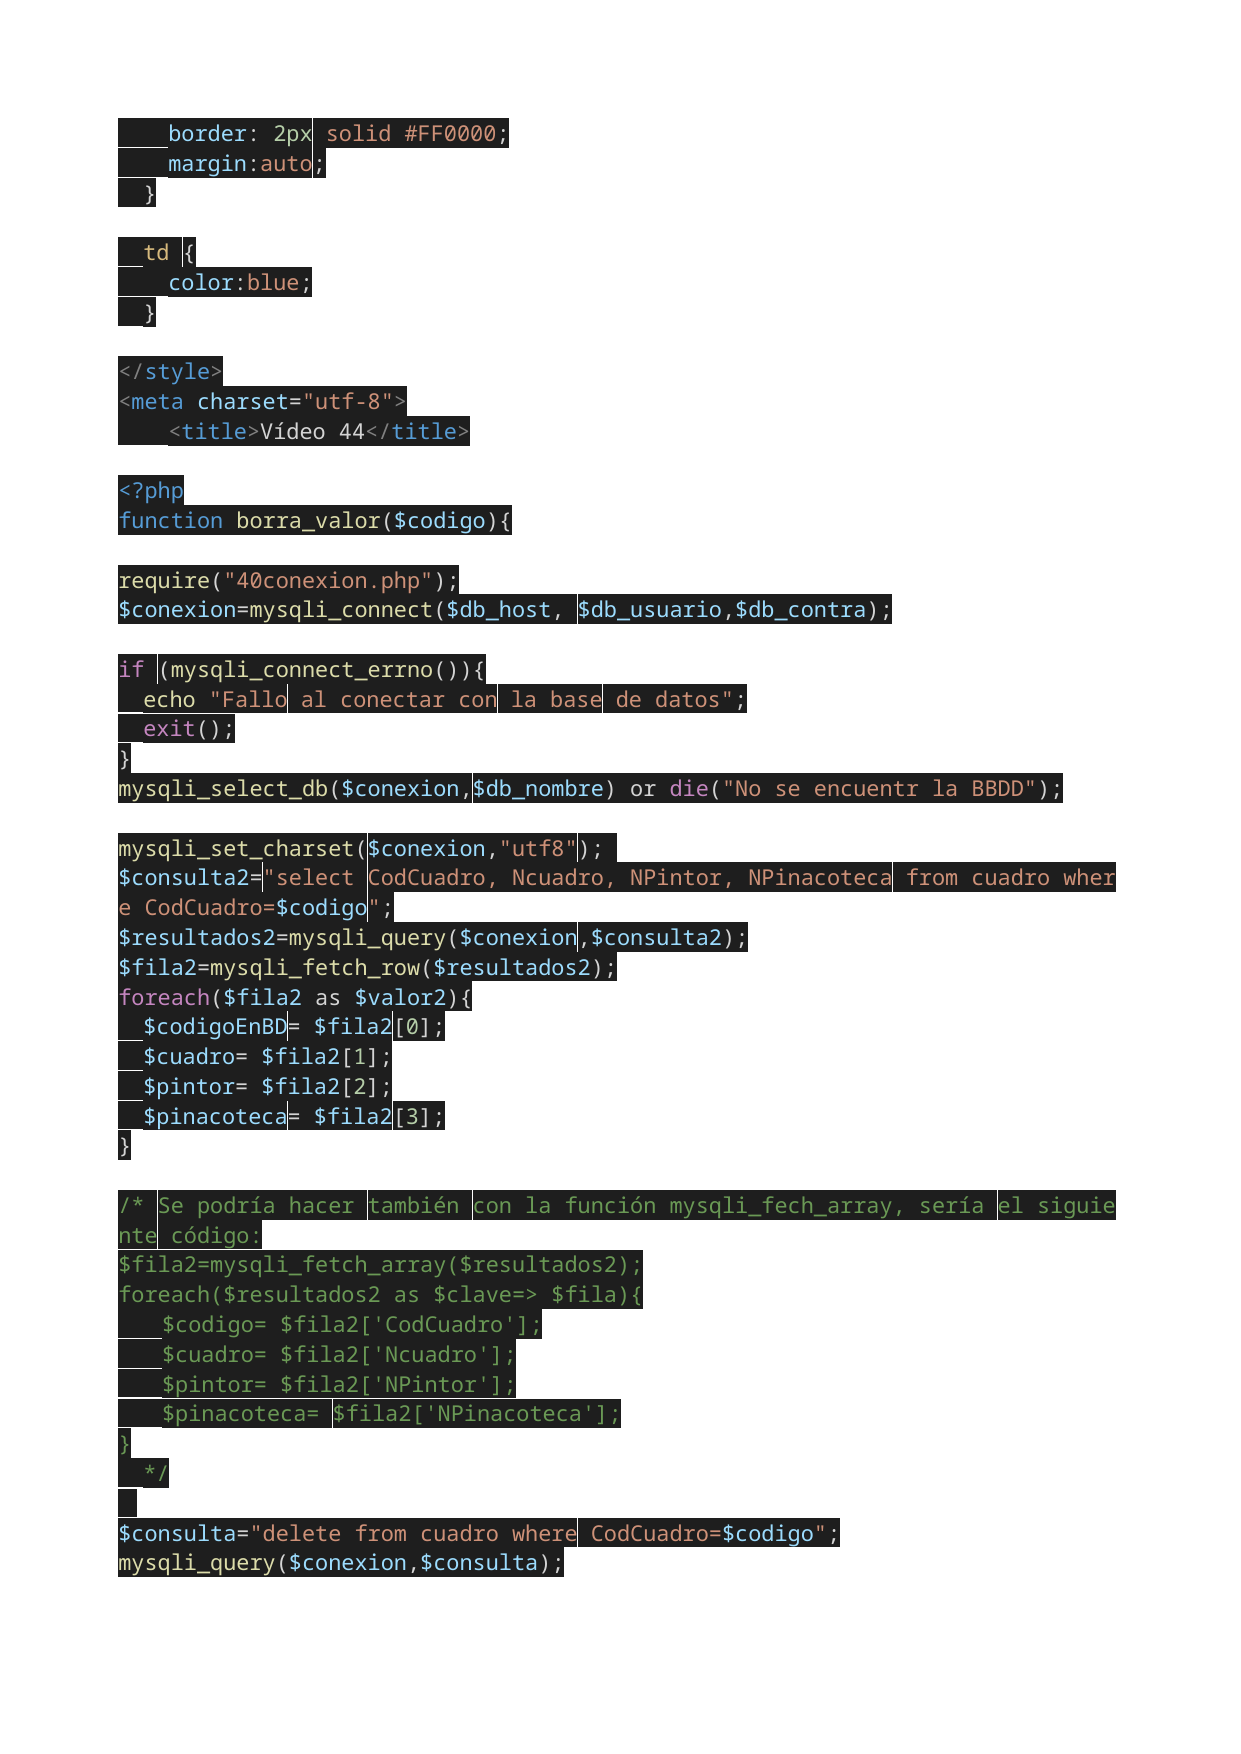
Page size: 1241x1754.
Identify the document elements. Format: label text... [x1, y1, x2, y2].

text mysqli_query($conexion,$consulta); [118, 1547, 1122, 1577]
text $pintor= $fila2[2]; [118, 1071, 1122, 1101]
text $pinacoteca= $fila2['NPinacoteca']; [118, 1398, 1122, 1428]
text foreach($resultados2 as $clave=> $fila){ [118, 1279, 1122, 1309]
text <meta charset="utf-8"> [118, 386, 1122, 416]
text td { [118, 237, 1122, 267]
text } [118, 297, 1122, 327]
text foreach($fila2 as $valor2){ [118, 981, 1122, 1011]
text } [118, 743, 1122, 773]
text $fila2=mysqli_fetch_array($resultados2); [118, 1249, 1122, 1279]
text $pintor= $fila2['NPintor']; [118, 1369, 1122, 1398]
text exit(); [118, 713, 1122, 743]
text } [118, 178, 1122, 207]
text if (mysqli_connect_errno()){ [118, 654, 1122, 684]
text */ [118, 1458, 1122, 1488]
text border: 2px solid #FF0000; [118, 118, 1122, 148]
text margin:auto; [118, 148, 1122, 178]
text color:blue; [118, 267, 1122, 297]
text $consulta2="select CodCuadro, Ncuadro, NPintor, NPinacoteca from cuadro where CodCuadro=$codigo"; [118, 862, 1122, 922]
text } [118, 1130, 1122, 1160]
text $codigoEnBD= $fila2[0]; [118, 1011, 1122, 1041]
text mysqli_select_db($conexion,$db_nombre) or die("No se encuentr la BBDD"); [118, 773, 1122, 803]
text <?php [118, 475, 1122, 505]
text echo "Fallo al conectar con la base de datos"; [118, 684, 1122, 713]
text $conexion=mysqli_connect($db_host, $db_usuario,$db_contra); [118, 594, 1122, 624]
text $cuadro= $fila2[1]; [118, 1041, 1122, 1071]
text require("40conexion.php"); [118, 564, 1122, 594]
text $consulta="delete from cuadro where CodCuadro=$codigo"; [118, 1517, 1122, 1547]
text $fila2=mysqli_fetch_row($resultados2); [118, 952, 1122, 981]
text $codigo= $fila2['CodCuadro']; [118, 1309, 1122, 1339]
text } [118, 1428, 1122, 1458]
text mysqli_set_charset($conexion,"utf8"); [118, 832, 1122, 862]
text $resultados2=mysqli_query($conexion,$consulta2); [118, 922, 1122, 952]
text function borra_valor($codigo){ [118, 505, 1122, 535]
text </style> [118, 356, 1122, 386]
text $cuadro= $fila2['Ncuadro']; [118, 1339, 1122, 1369]
text $pinacoteca= $fila2[3]; [118, 1101, 1122, 1130]
text <title>Vídeo 44</title> [118, 416, 1122, 446]
text /* Se podría hacer también con la función mysqli_fech_array, sería el siguiente código: [118, 1190, 1122, 1249]
